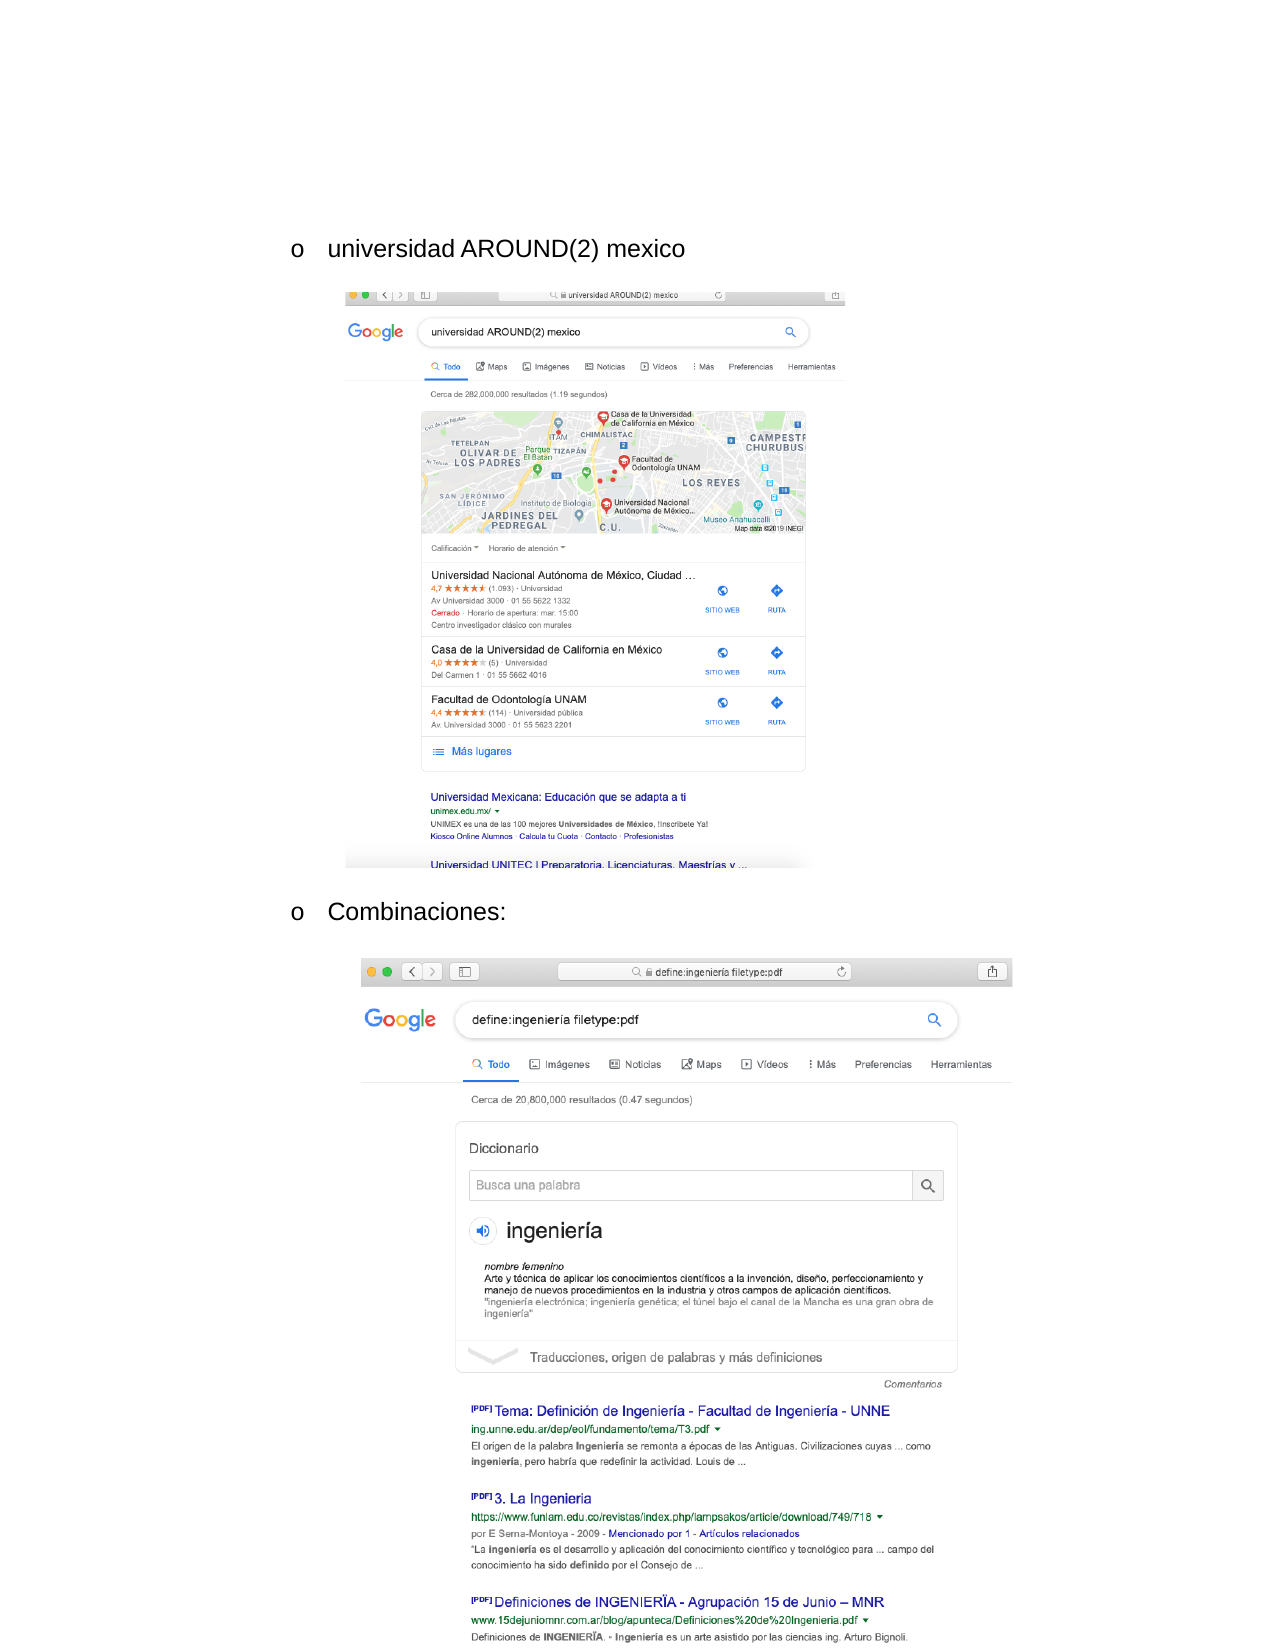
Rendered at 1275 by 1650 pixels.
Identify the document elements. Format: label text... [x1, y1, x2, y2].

list universidad AROUND(2) mexico [290, 234, 1098, 265]
list Combinaciones: [290, 897, 1098, 928]
